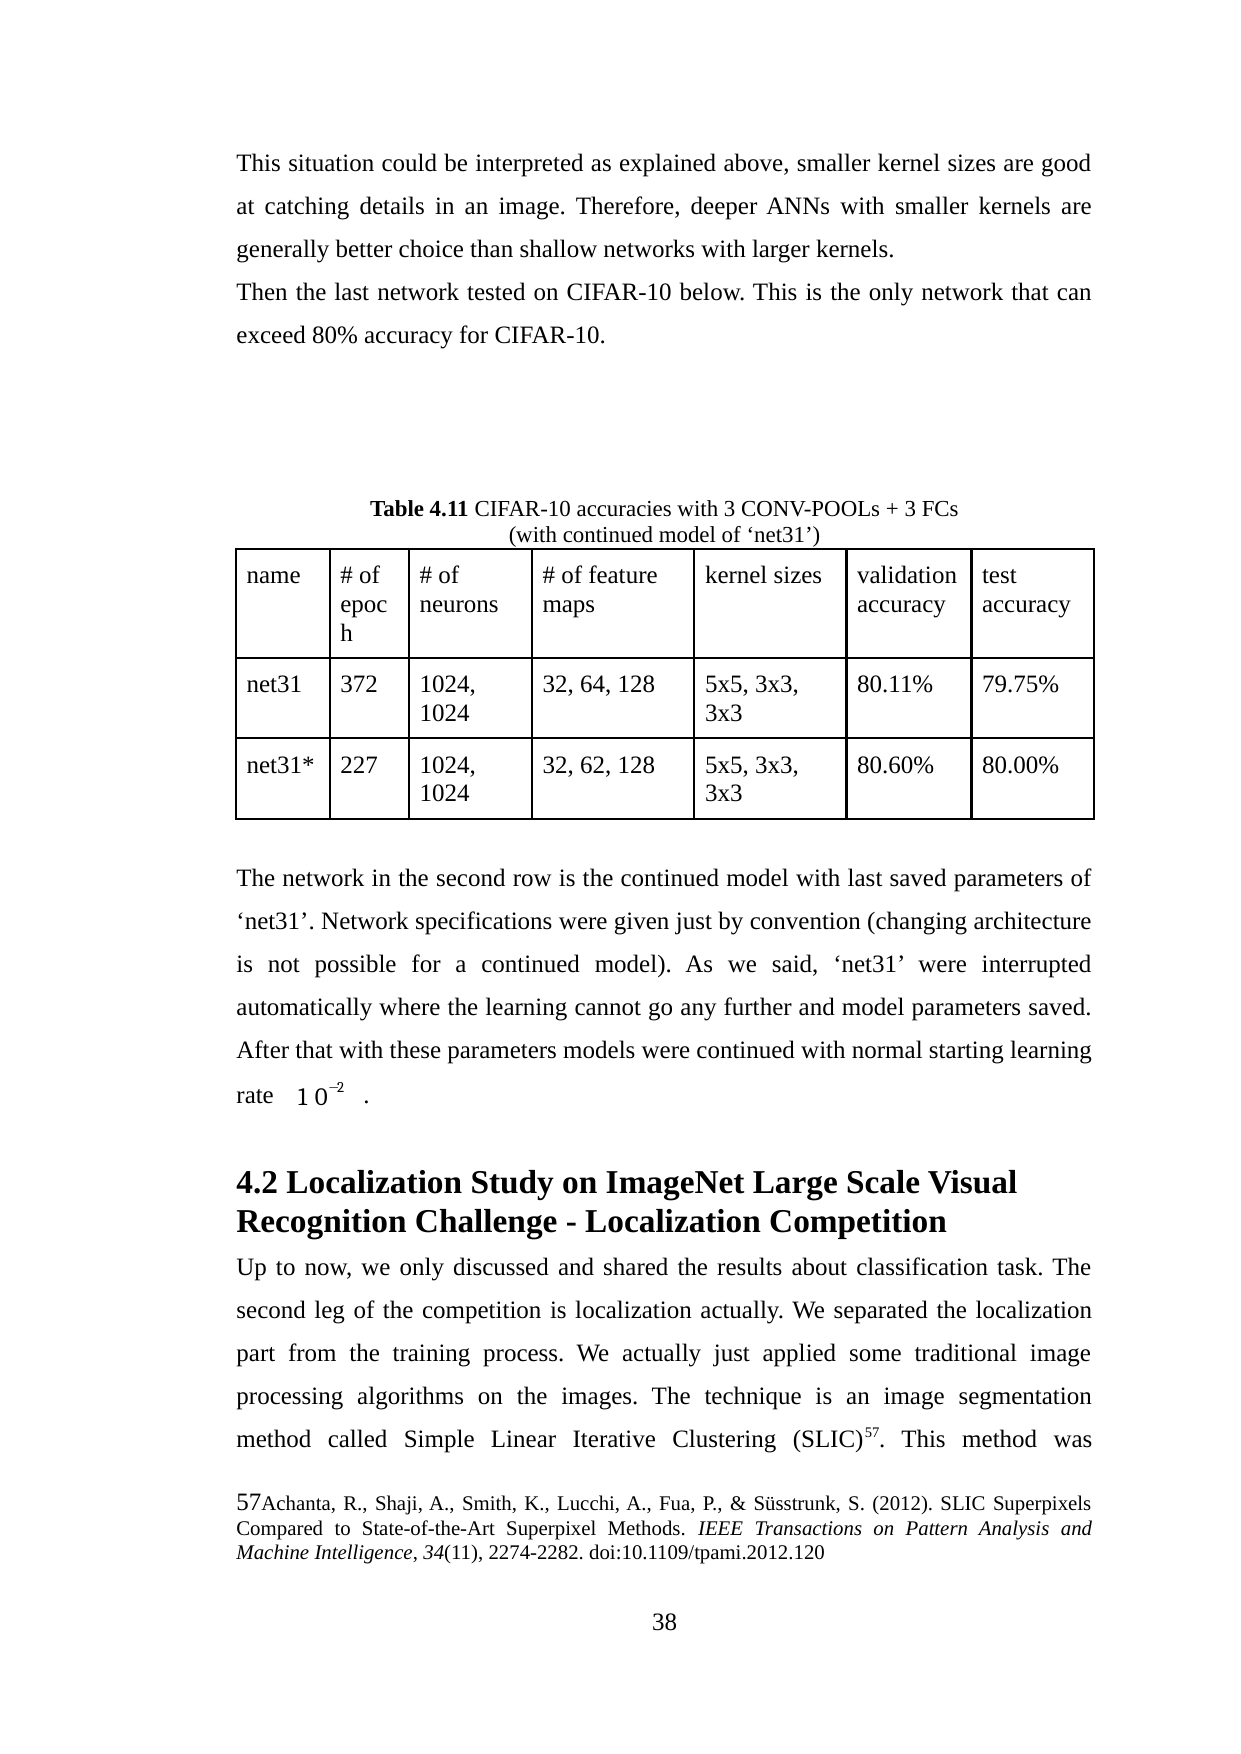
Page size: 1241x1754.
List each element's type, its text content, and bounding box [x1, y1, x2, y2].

table_cell 1024, 1024 [410, 659, 531, 737]
subtitle 4.2 Localization Study on ImageNet Large Scale Visual Recognition Challenge - Localization Competition [236, 1163, 1093, 1239]
table_header name [237, 550, 329, 657]
table_header # of epoch [331, 550, 408, 657]
table_cell 227 [331, 739, 408, 818]
text Achanta, R., Shaji, A., Smith, K., Lucchi, A., Fua, P., & Süsstrunk, S. (2012). SLIC Superpixels Compared to State-of-the-Art Superpixel Methods. IEEE Transactions on Pattern Analysis and Machine Intelligence, 34(11), 2274-2282. doi:10.1109/tpami.2012.120 [236, 1487, 1093, 1564]
text Up to now, we only discussed and shared the results about classification task. The second leg of the competition is localization actually. We separated the localization part from the training process. We actually just applied some traditional image processing algorithms on the images. The technique is an image segmentation method called Simple Linear Iterative Clustering (SLIC). This method was implemented using SLIC method from the Python image processing library Scikit-image. The algorithm simply performs k-means based upon local color information. The list of chosen number of centers for every image were for k-means. The number of generated image segments for every image was 45 on the average. Two examples on sample images from dataset are given below. [236, 1252, 1093, 1453]
table_cell 80.60% [848, 739, 970, 818]
table_cell net31 [237, 659, 329, 737]
table_header # of feature maps [533, 550, 693, 657]
text (with continued model of ‘net31’) [236, 521, 1093, 548]
text Table 4.11 CIFAR-10 accuracies with 3 CONV-POOLs + 3 FCs [236, 495, 1093, 521]
table_cell 80.11% [848, 659, 970, 737]
table_cell 1024, 1024 [410, 739, 531, 818]
table_cell net31* [237, 739, 329, 818]
table_header test accuracy [973, 550, 1093, 657]
table_header validation accuracy [848, 550, 970, 657]
table_cell 5x5, 3x3, 3x3 [695, 659, 845, 737]
text The network in the second row is the continued model with last saved parameters of ‘net31’. Network specifications were given just by convention (changing architecture is not possible for a continued model). As we said, ‘net31’ were interrupted automatically where the learning cannot go any further and model parameters saved. After that with these parameters models were continued with normal starting learning rate . [236, 863, 1093, 1111]
table_cell 32, 62, 128 [533, 739, 693, 818]
table_cell 372 [331, 659, 408, 737]
table_cell 80.00% [973, 739, 1093, 818]
table_cell 5x5, 3x3, 3x3 [695, 739, 845, 818]
table_header kernel sizes [695, 550, 845, 657]
table_cell 79.75% [973, 659, 1093, 737]
text Then the last network tested on CIFAR-10 below. This is the only network that can exceed 80% accuracy for CIFAR-10. [236, 277, 1093, 349]
text This situation could be interpreted as explained above, smaller kernel sizes are good at catching details in an image. Therefore, deeper ANNs with smaller kernels are generally better choice than shallow networks with larger kernels. [236, 148, 1093, 263]
table_cell 32, 64, 128 [533, 659, 693, 737]
table_header # of neurons [410, 550, 531, 657]
